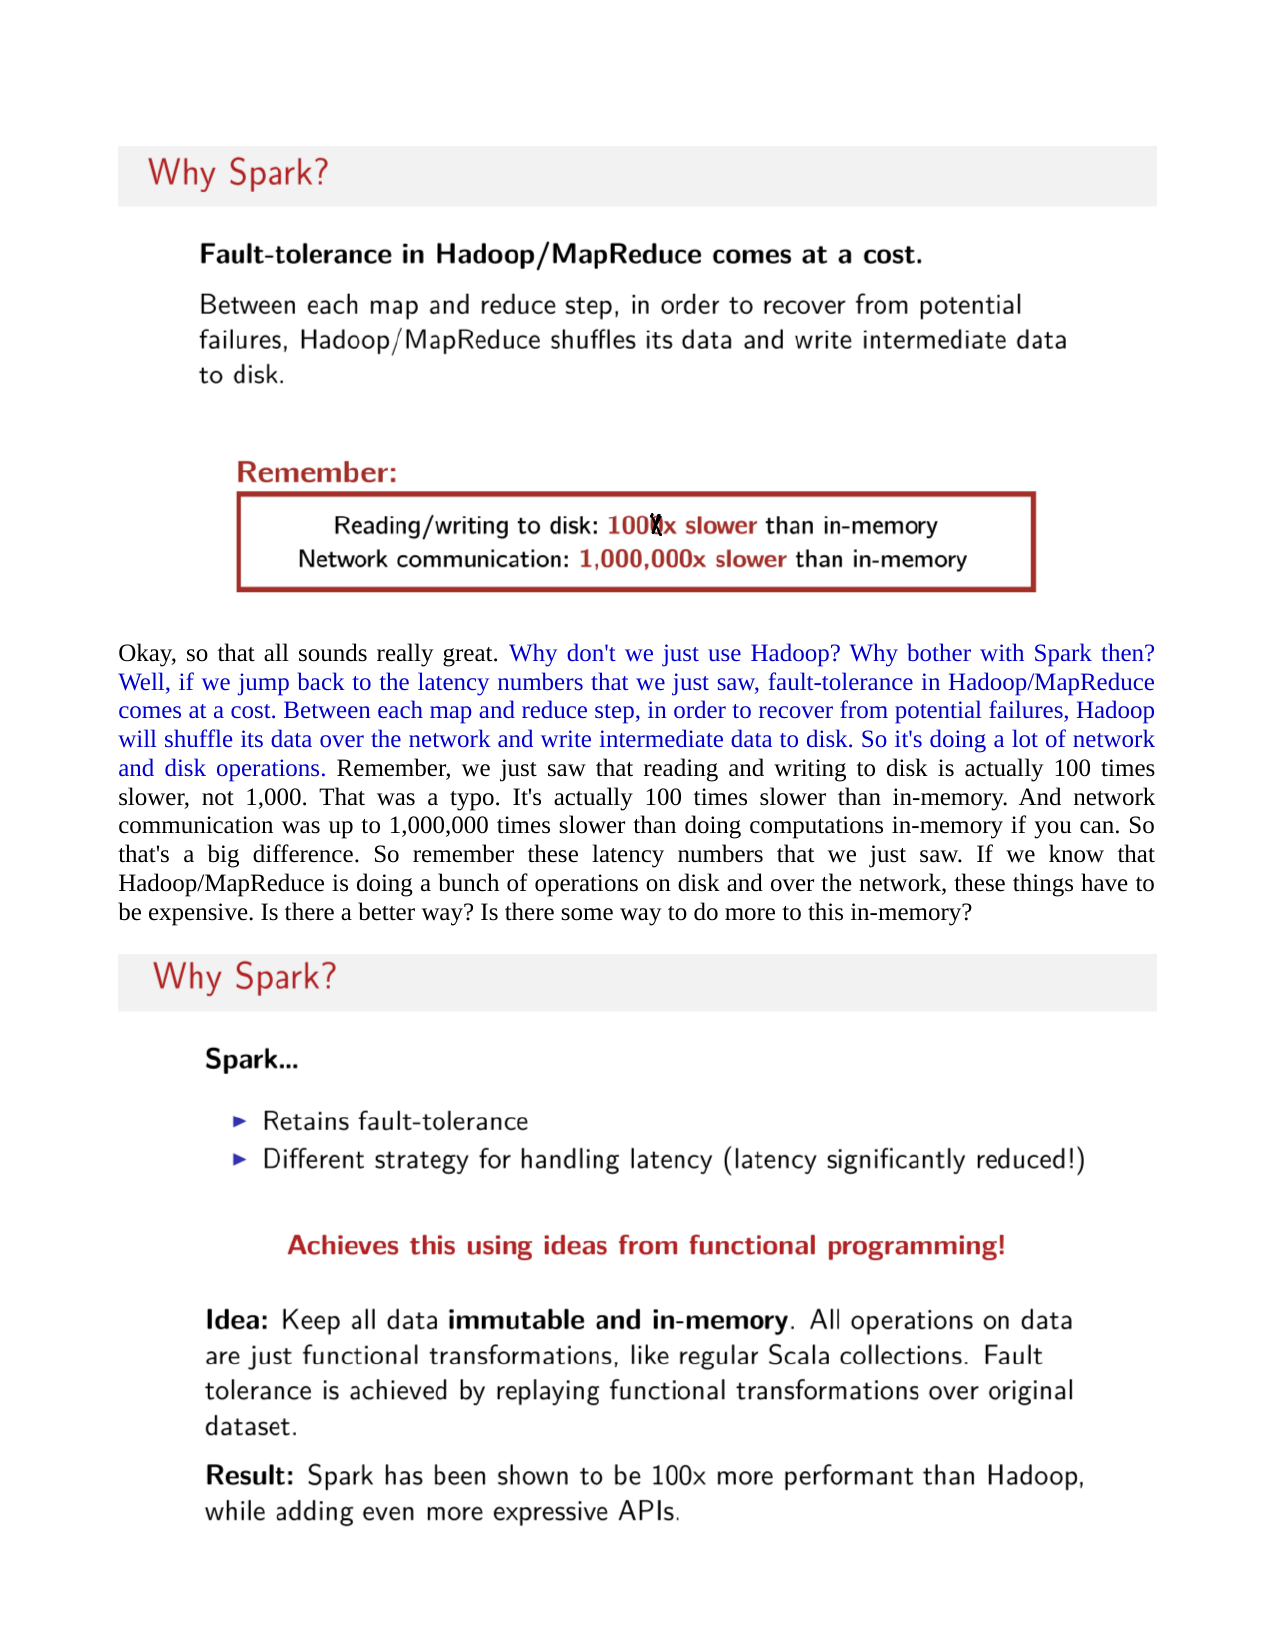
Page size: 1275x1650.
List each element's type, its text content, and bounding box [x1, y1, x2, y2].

picture [118, 146, 1157, 610]
picture [118, 954, 1157, 1528]
text Okay, so that all sounds really great. Why don't we just use Hadoop? Why bother with Spark then? Well, if we jump back to the latency numbers that we just saw, fault-tolerance in Hadoop/MapReduce comes at a cost. Between each map and reduce step, in order to recover from potential failures, Hadoop will shuffle its data over the network and write intermediate data to disk. So it's doing a lot of network and disk operations. Remember, we just saw that reading and writing to disk is actually 100 times slower, not 1,000. That was a typo. It's actually 100 times slower than in-memory. And network communication was up to 1,000,000 times slower than doing computations in-memory if you can. So that's a big difference. So remember these latency numbers that we just saw. If we know that Hadoop/MapReduce is doing a bunch of operations on disk and over the network, these things have to be expensive. Is there a better way? Is there some way to do more to this in-memory? [118, 638, 1157, 925]
